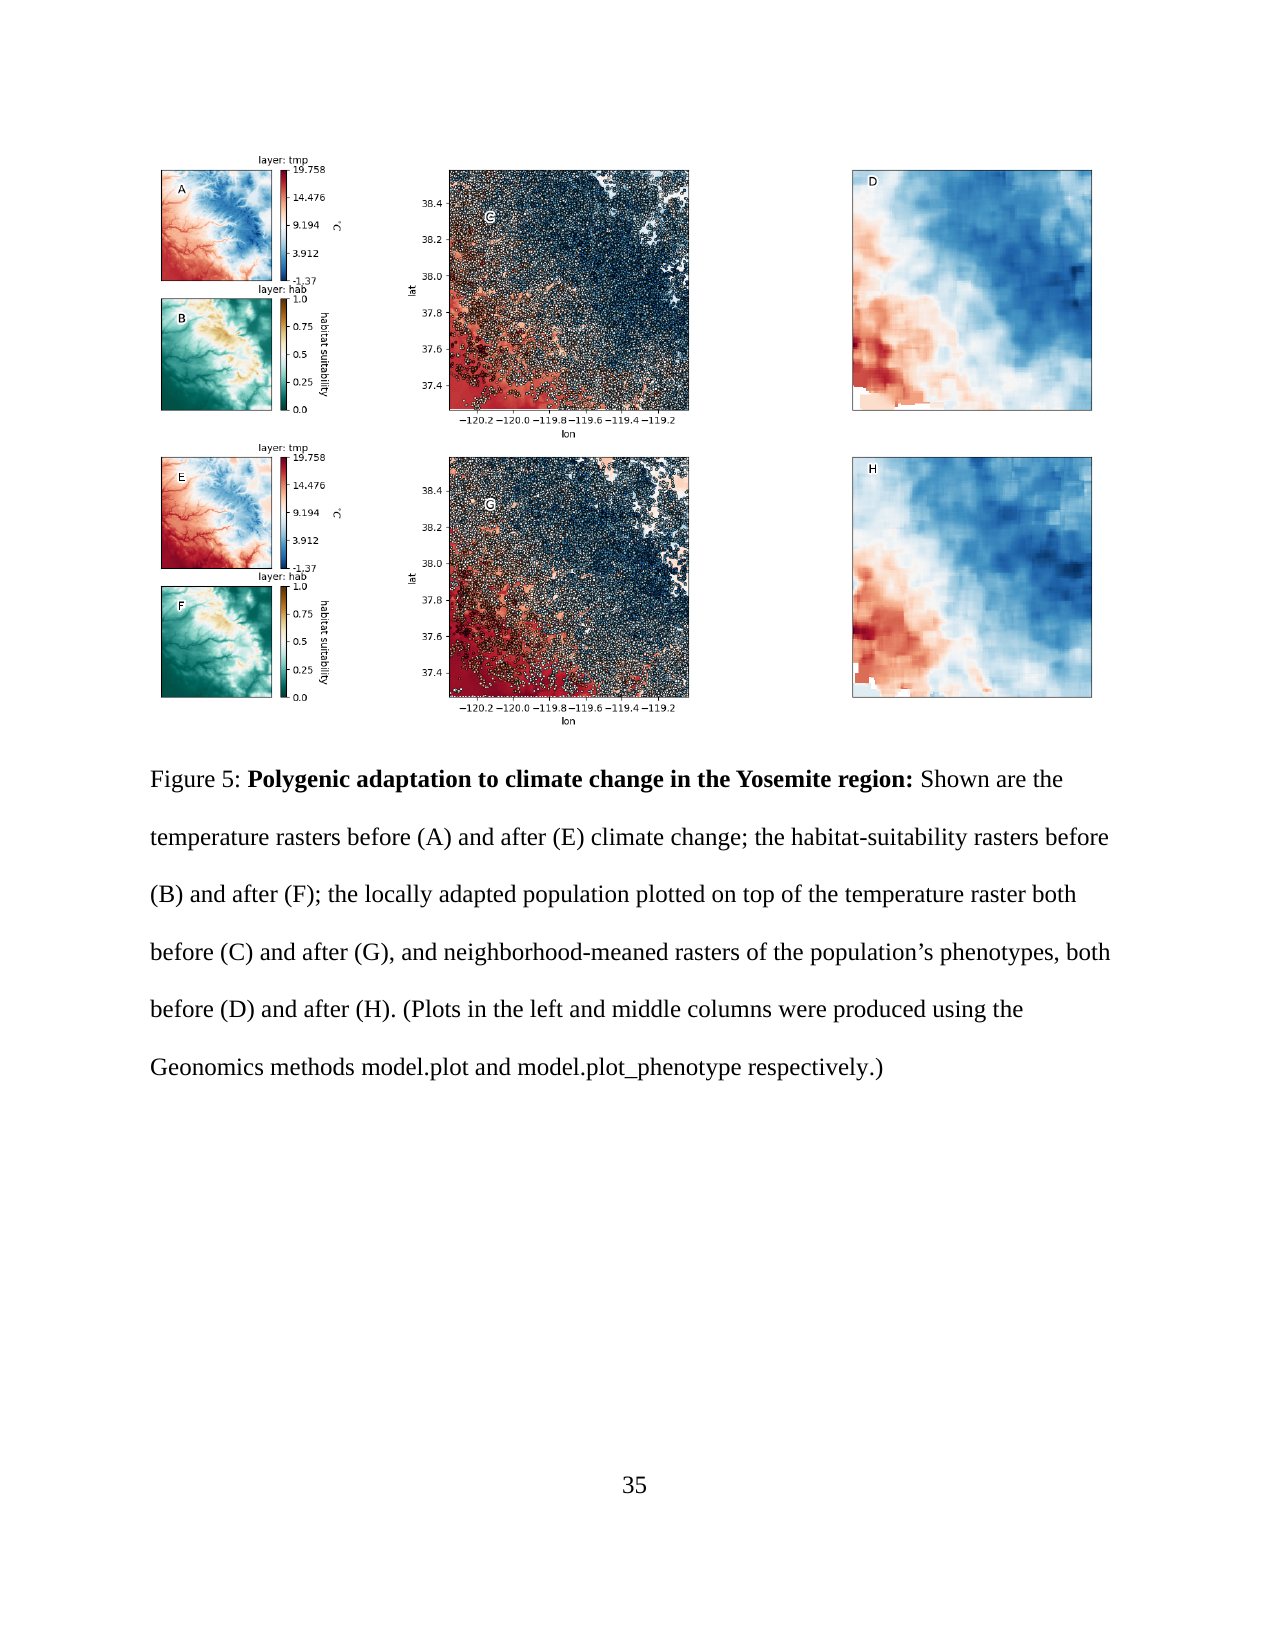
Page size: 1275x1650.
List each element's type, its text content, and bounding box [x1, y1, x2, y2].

text Figure 5: Polygenic adaptation to climate change in the Yosemite region: Shown are the temperature rasters before (A) and after (E) climate change; the habitat-suitability rasters before (B) and after (F); the locally adapted population plotted on top of the temperature raster both before (C) and after (G), and neighborhood-meaned rasters of the population’s phenotypes, both before (D) and after (H). (Plots in the left and middle columns were produced using the Geonomics methods model.plot and model.plot_phenotype respectively.) [150, 764, 1125, 1081]
picture [150, 150, 1102, 736]
